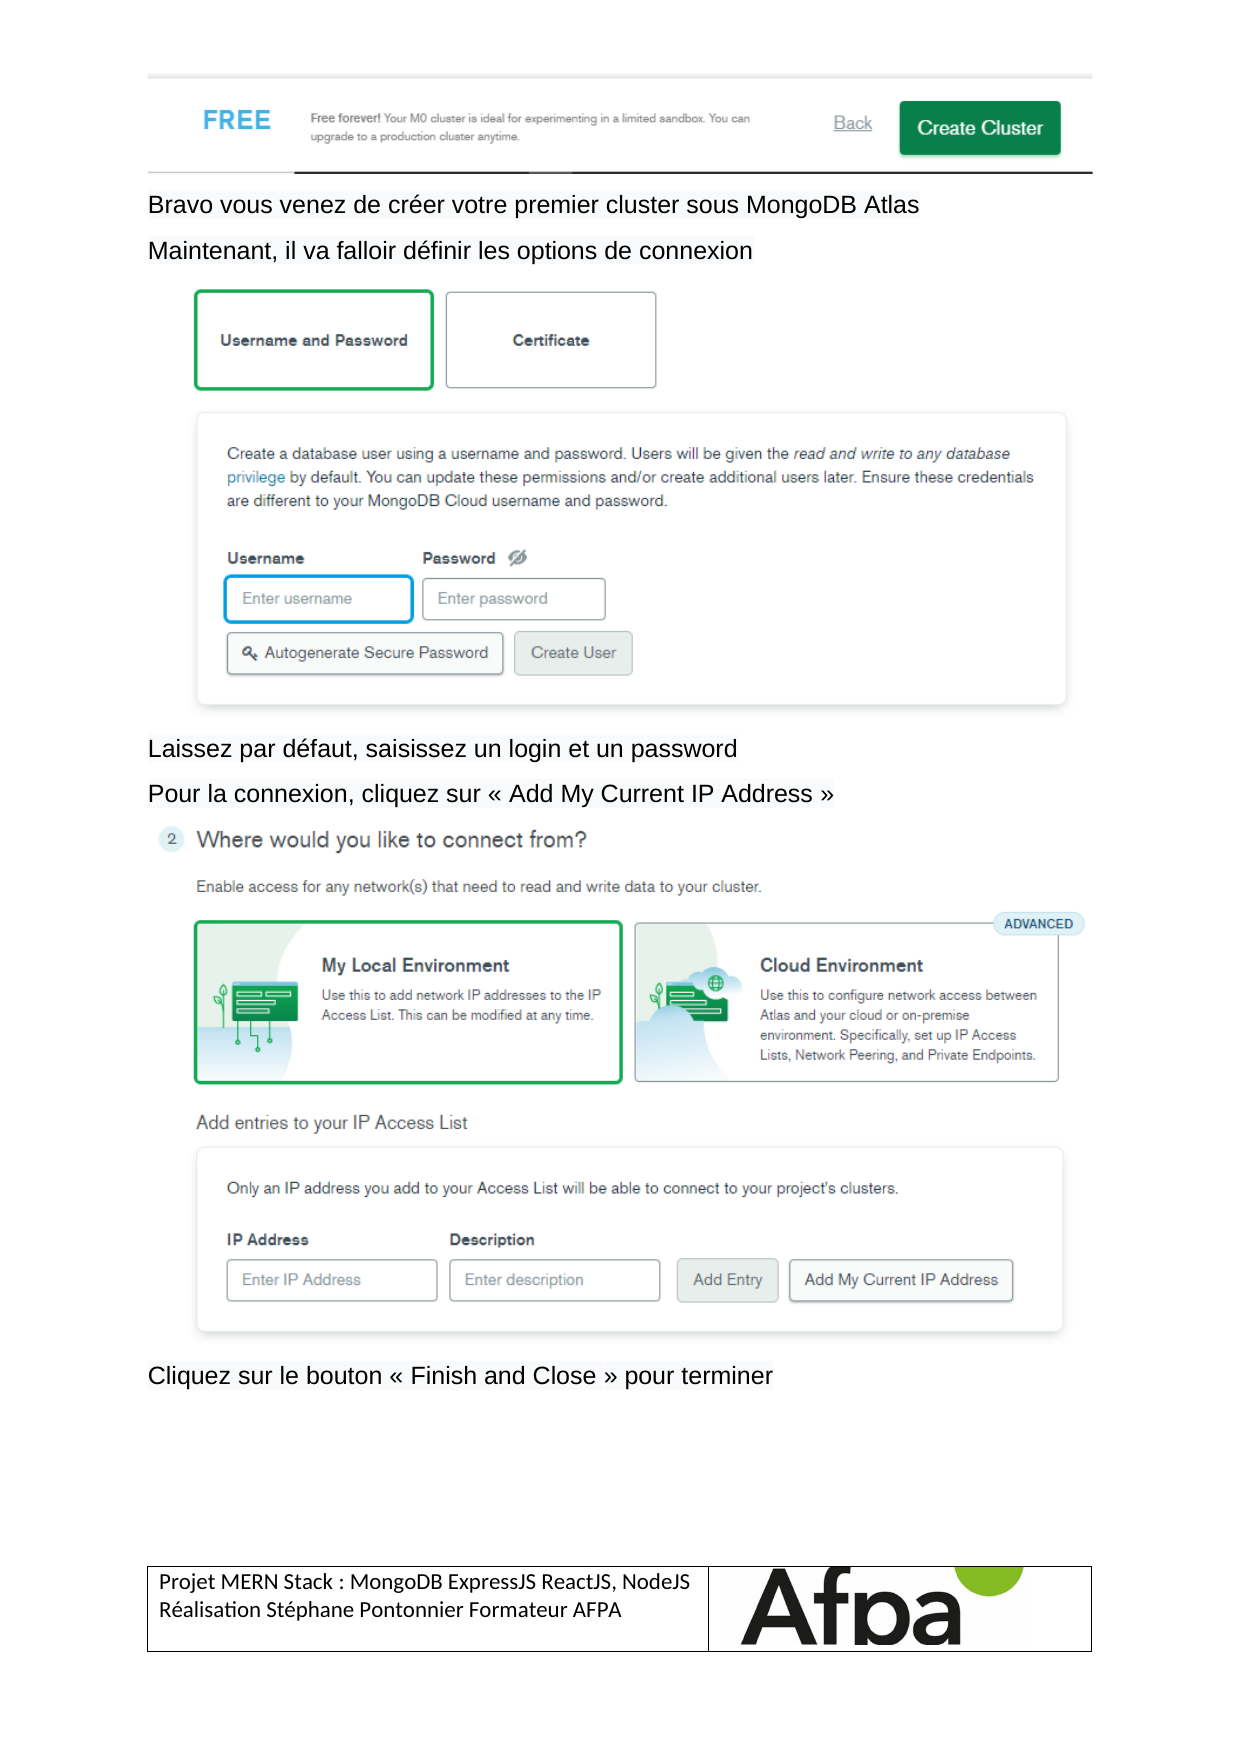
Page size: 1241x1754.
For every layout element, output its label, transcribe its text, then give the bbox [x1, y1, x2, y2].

text Laissez par défaut, saisissez un login et un password [148, 734, 1093, 762]
text Cliquez sur le bouton « Finish and Close » pour terminer [148, 1361, 1093, 1390]
text Pour la connexion, cliquez sur « Add My Current IP Address » [148, 779, 1093, 808]
text Maintenant, il va falloir définir les options de connexion [148, 236, 1093, 264]
text Bravo vous venez de créer votre premier cluster sous MongoDB Atlas [148, 190, 1093, 219]
